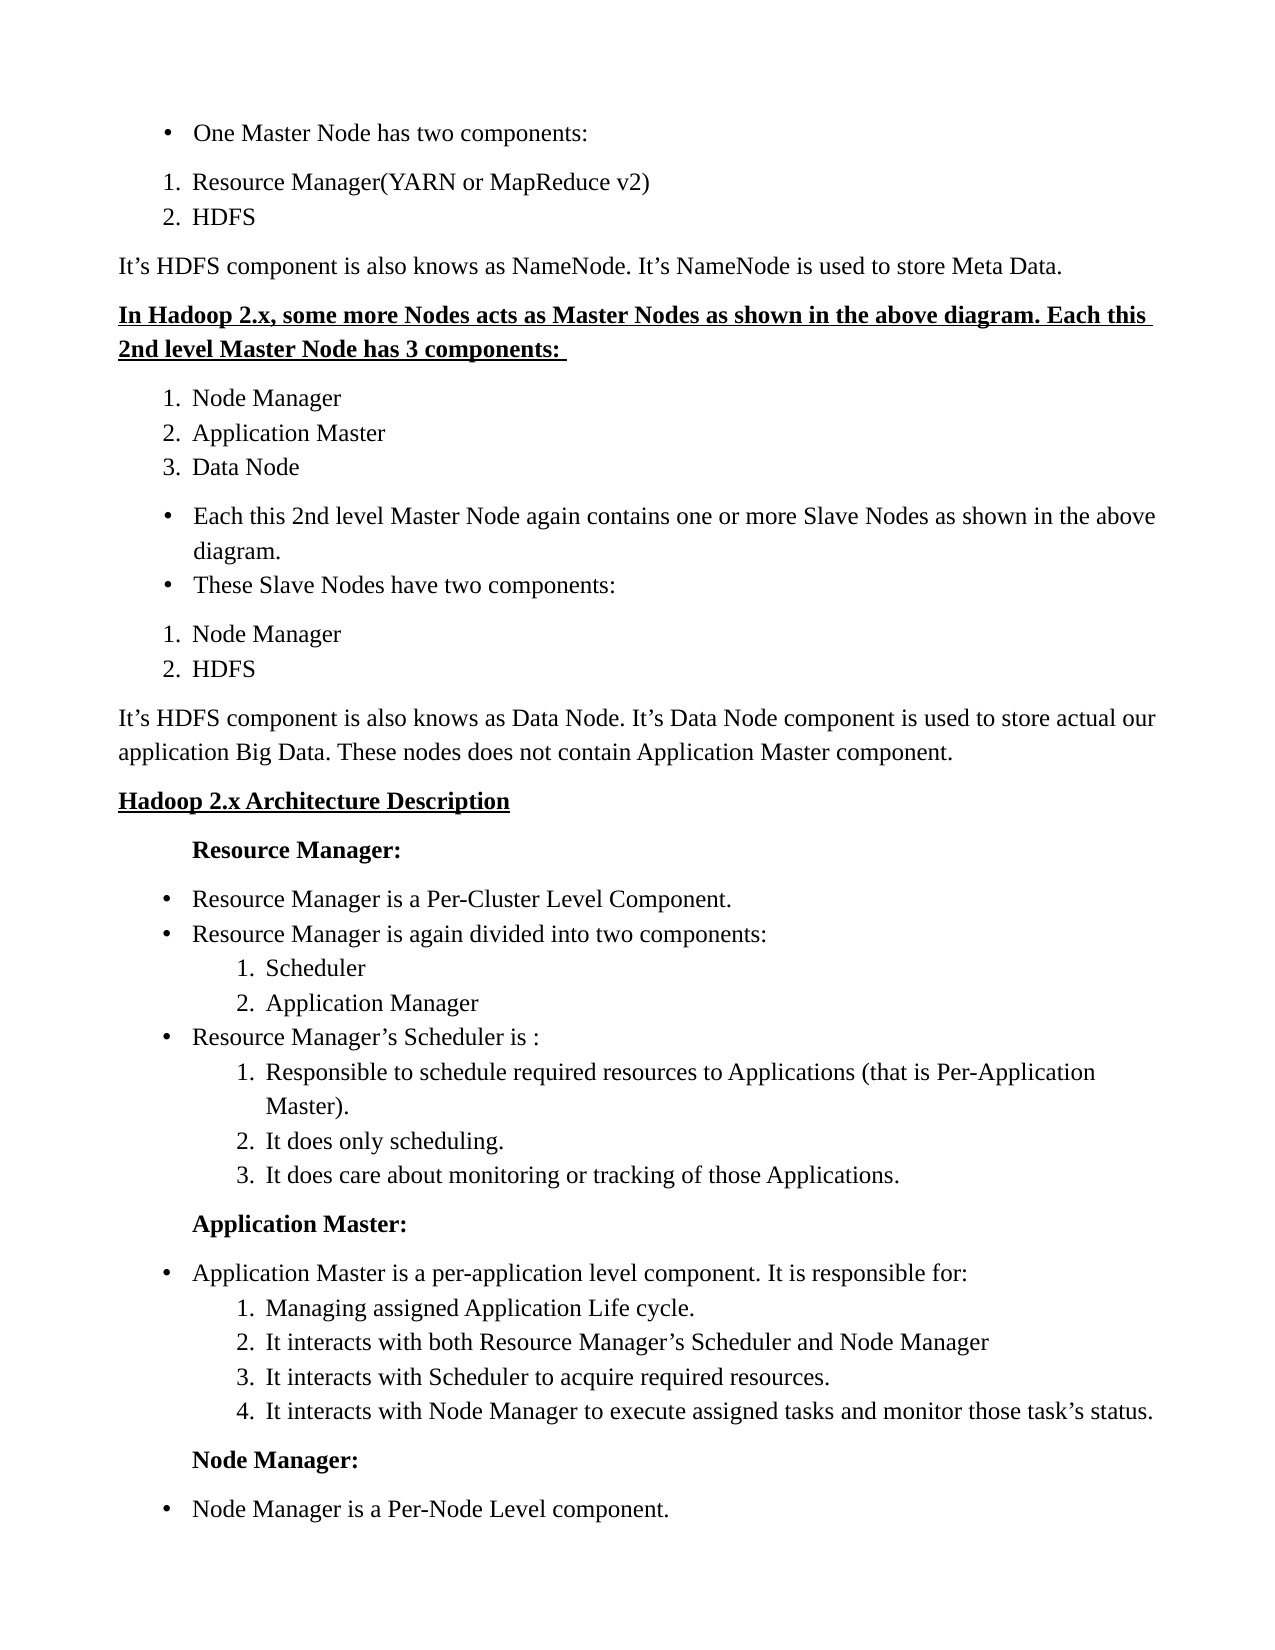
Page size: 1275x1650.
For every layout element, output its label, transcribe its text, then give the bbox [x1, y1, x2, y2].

list Resource Manager: [162, 836, 1157, 864]
list Application Master [162, 418, 1157, 447]
list HDFS [162, 202, 1157, 230]
list Managing assigned Application Life cycle. [236, 1293, 1157, 1322]
text In Hadoop 2.x, some more Nodes acts as Master Nodes as shown in the above diagram. Each this 2nd level Master Node has 3 components: [118, 300, 1157, 363]
list Resource Manager is a Per-Cluster Level Component. [162, 884, 1157, 913]
list One Master Node has two components: [164, 118, 1157, 147]
list Resource Manager is again divided into two components: [162, 919, 1157, 948]
text Hadoop 2.x Architecture Description [118, 786, 1157, 815]
list It interacts with Node Manager to execute assigned tasks and monitor those task’s status. [236, 1396, 1157, 1425]
list Each this 2nd level Master Node again contains one or more Slave Nodes as shown in the above diagram. [164, 501, 1157, 564]
list HDFS [162, 654, 1157, 683]
list Resource Manager(YARN or MapReduce v2) [162, 167, 1157, 196]
list Node Manager is a Per-Node Level component. [162, 1494, 1157, 1523]
list It does care about monitoring or tracking of those Applications. [236, 1160, 1157, 1189]
list Data Node [162, 452, 1157, 481]
list It does only scheduling. [236, 1126, 1157, 1155]
text It’s HDFS component is also knows as NameNode. It’s NameNode is used to store Meta Data. [118, 251, 1157, 279]
list Application Master is a per-application level component. It is responsible for: [162, 1258, 1157, 1287]
text It’s HDFS component is also knows as Data Node. It’s Data Node component is used to store actual our application Big Data. These nodes does not contain Application Master component. [118, 703, 1157, 766]
list Resource Manager’s Scheduler is : [162, 1022, 1157, 1051]
list It interacts with both Resource Manager’s Scheduler and Node Manager [236, 1327, 1157, 1356]
list It interacts with Scheduler to acquire required resources. [236, 1362, 1157, 1391]
list Node Manager [162, 383, 1157, 412]
list Application Master: [162, 1209, 1157, 1238]
list Responsible to schedule required resources to Applications (that is Per-Application Master). [236, 1057, 1157, 1120]
list Scheduler [236, 953, 1157, 982]
list Node Manager: [162, 1446, 1157, 1474]
list Application Manager [236, 988, 1157, 1017]
list These Slave Nodes have two components: [164, 570, 1157, 599]
list Node Manager [162, 619, 1157, 648]
